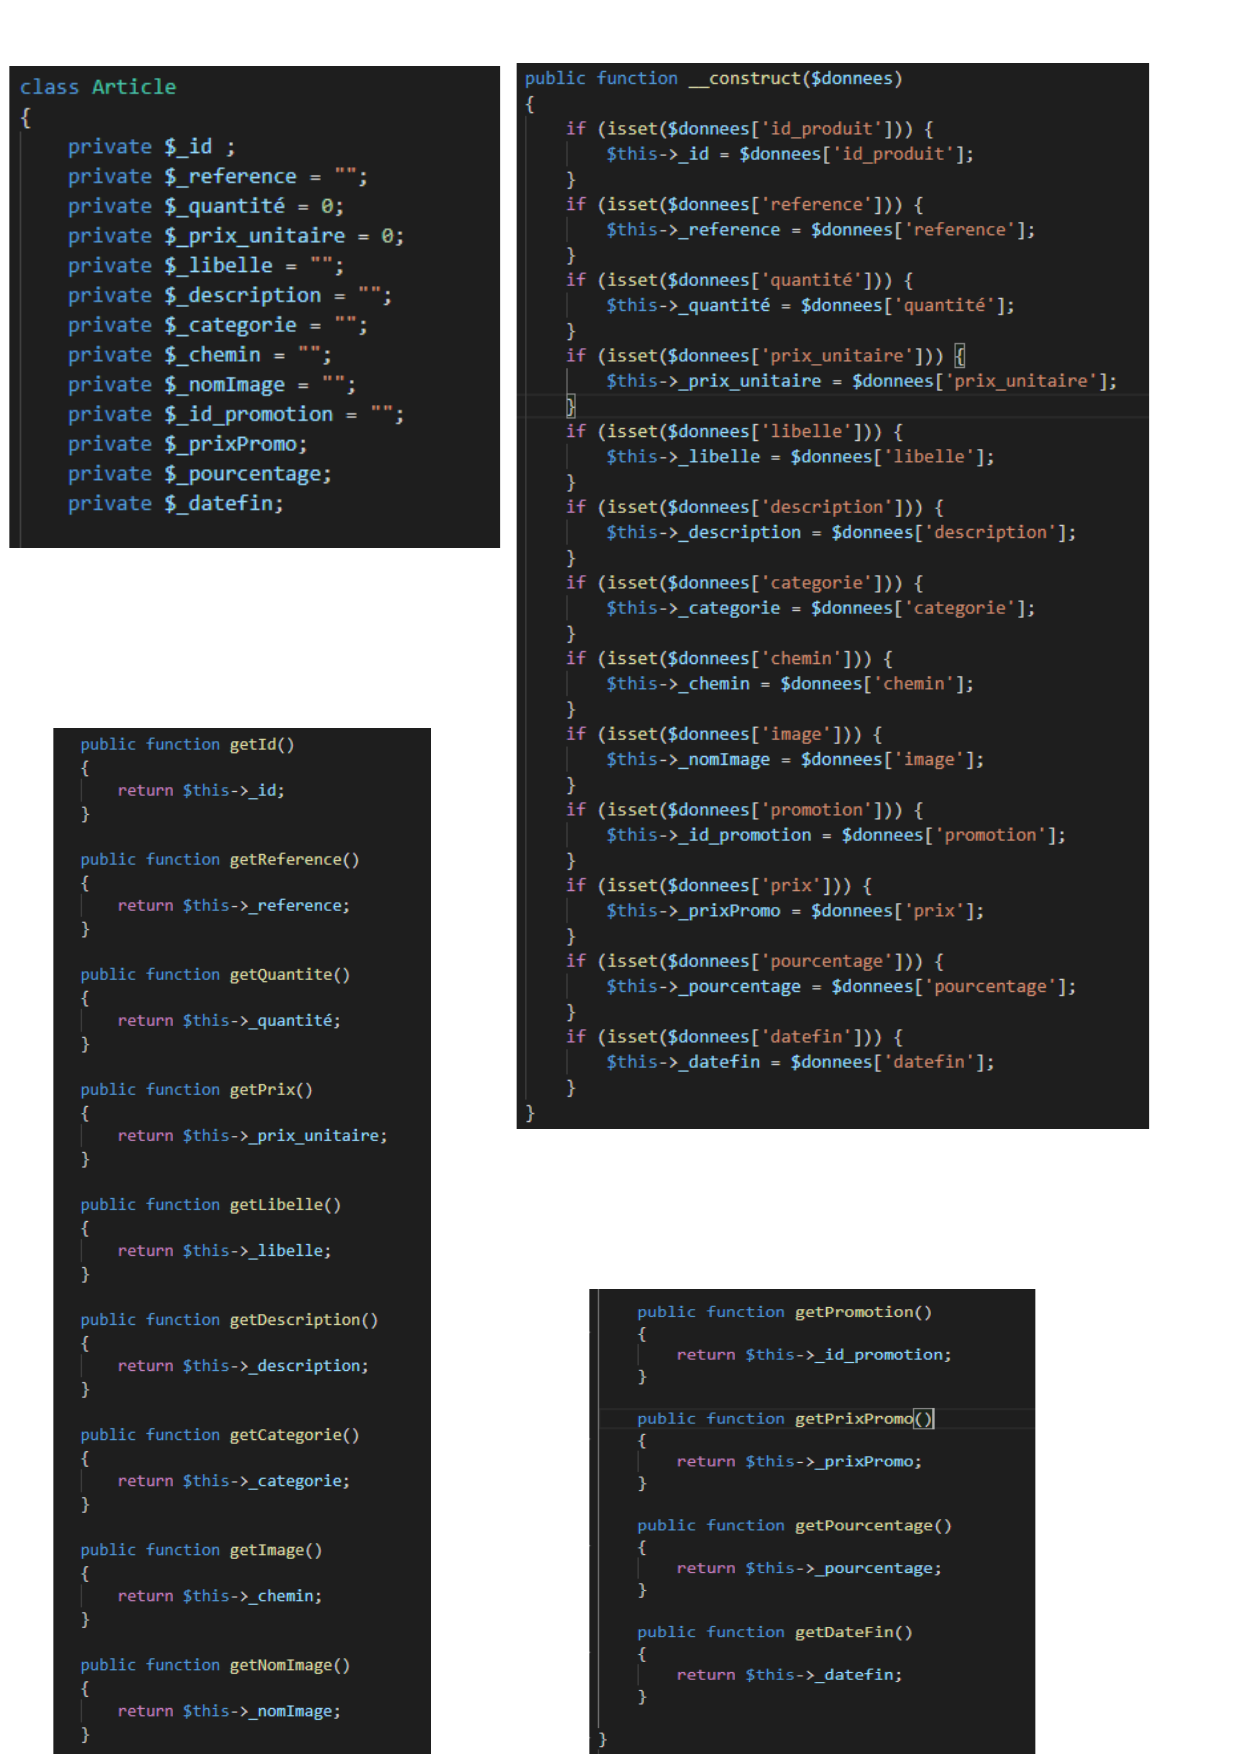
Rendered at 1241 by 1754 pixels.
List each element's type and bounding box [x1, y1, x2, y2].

picture [9, 66, 501, 548]
picture [516, 63, 1150, 1129]
picture [53, 728, 431, 1754]
picture [589, 1289, 1036, 1754]
